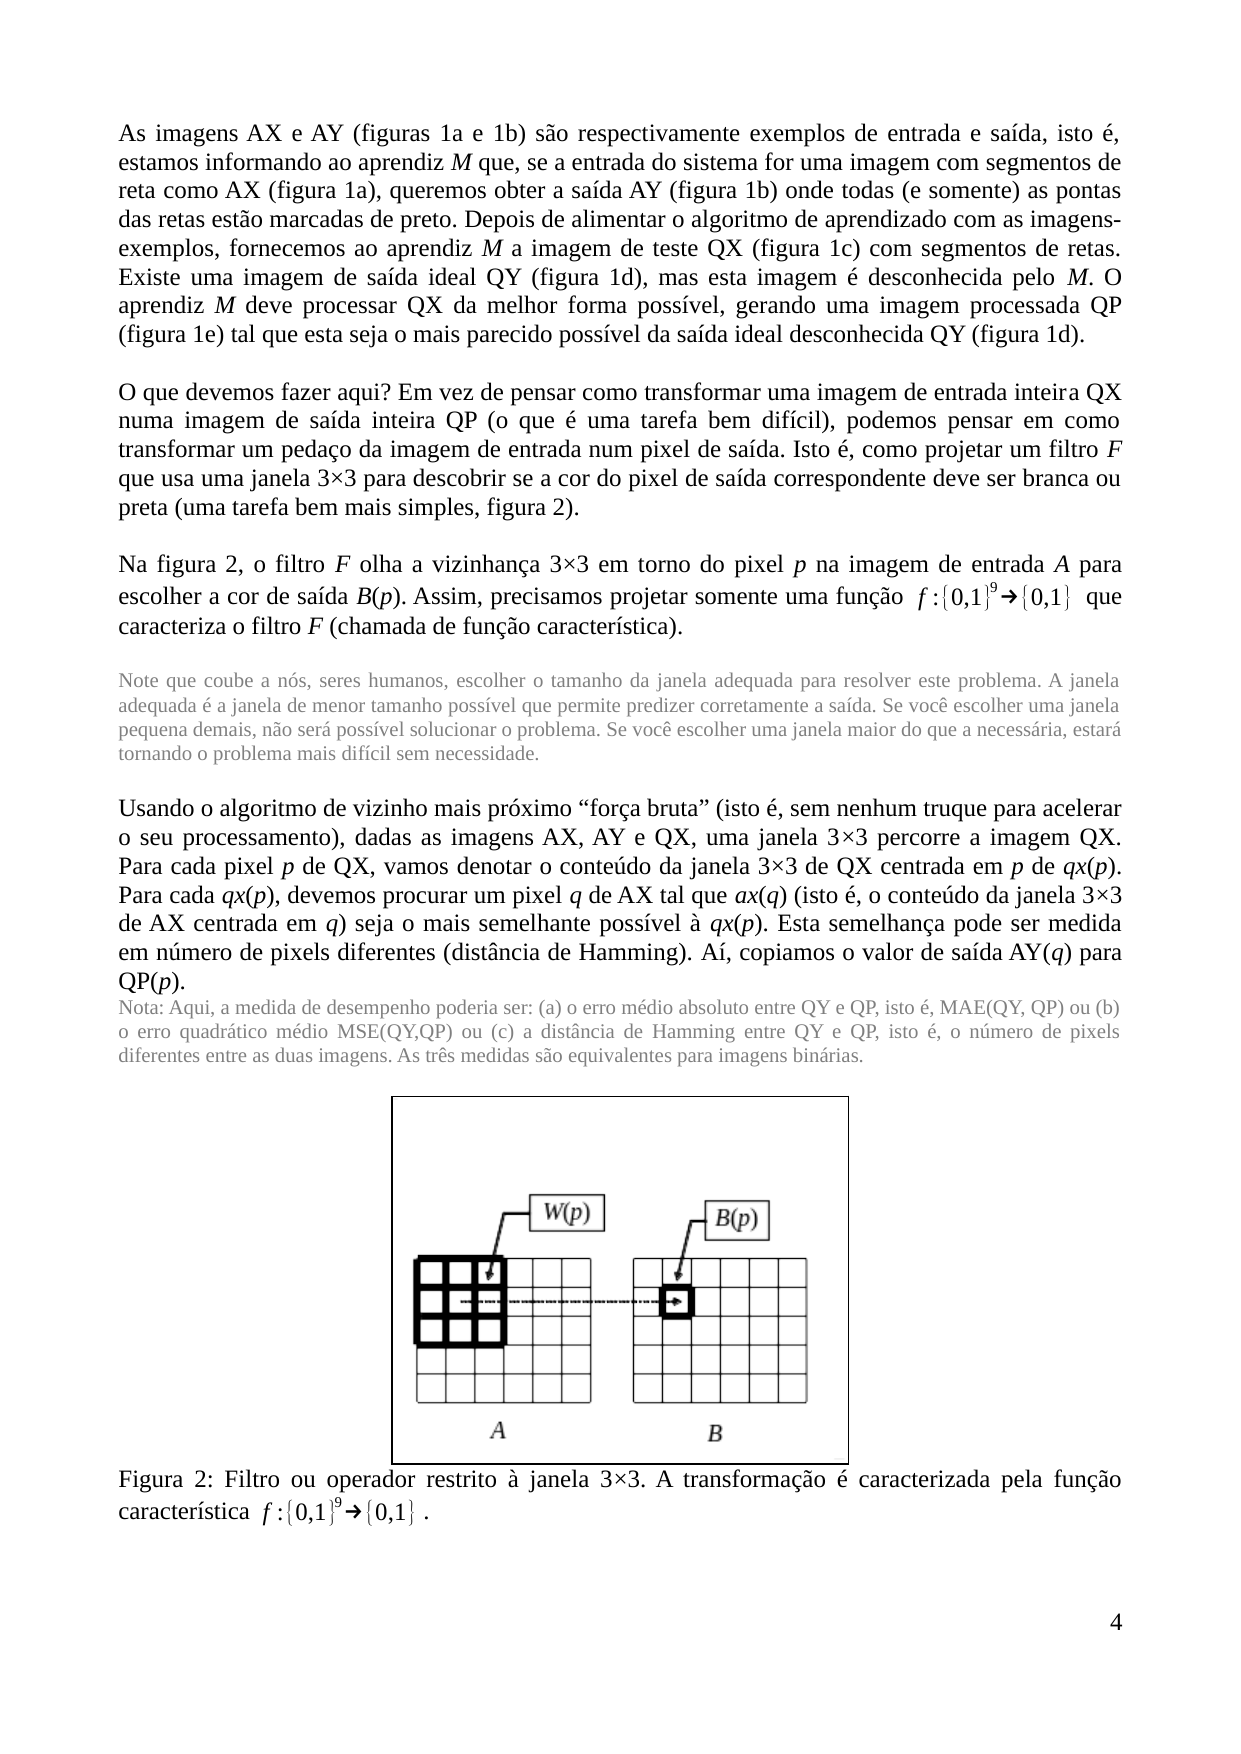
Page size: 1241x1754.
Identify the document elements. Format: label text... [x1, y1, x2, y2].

text O que devemos fazer aqui? Em vez de pensar como transformar uma imagem de entrada inteira QX numa imagem de saída inteira QP (o que é uma tarefa bem difícil), podemos pensar em como transformar um pedaço da imagem de entrada num pixel de saída. Isto é, como projetar um filtro F que usa uma janela 3×3 para descobrir se a cor do pixel de saída correspondente deve ser branca ou preta (uma tarefa bem mais simples, figura 2). [118, 377, 1122, 521]
text Figura 2: Filtro ou operador restrito à janela 3×3. A transformação é caracterizada pela função característica . [118, 1464, 1122, 1526]
text Usando o algoritmo de vizinho mais próximo “força bruta” (isto é, sem nenhum truque para acelerar o seu processamento), dadas as imagens AX, AY e QX, uma janela 3×3 percorre a imagem QX. Para cada pixel p de QX, vamos denotar o conteúdo da janela 3×3 de QX centrada em p de qx(p). Para cada qx(p), devemos procurar um pixel q de AX tal que ax(q) (isto é, o conteúdo da janela 3×3 de AX centrada em q) seja o mais semelhante possível à qx(p). Esta semelhança pode ser medida em número de pixels diferentes (distância de Hamming). Aí, copiamos o valor de saída AY(q) para QP(p). [118, 793, 1122, 995]
text Na figura 2, o filtro F olha a vizinhança 3×3 em torno do pixel p na imagem de entrada A para escolher a cor de saída B(p). Assim, precisamos projetar somente uma função que caracteriza o filtro F (chamada de função característica). [118, 549, 1122, 640]
text Note que coube a nós, seres humanos, escolher o tamanho da janela adequada para resolver este problema. A janela adequada é a janela de menor tamanho possível que permite predizer corretamente a saída. Se você escolher uma janela pequena demais, não será possível solucionar o problema. Se você escolher uma janela maior do que a necessária, estará tornando o problema mais difícil sem necessidade. [118, 668, 1122, 765]
text Nota: Aqui, a medida de desempenho poderia ser: (a) o erro médio absoluto entre QY e QP, isto é, MAE(QY, QP) ou (b) o erro quadrático médio MSE(QY,QP) ou (c) a distância de Hamming entre QY e QP, isto é, o número de pixels diferentes entre as duas imagens. As três medidas são equivalentes para imagens binárias. [118, 995, 1122, 1067]
text As imagens AX e AY (figuras 1a e 1b) são respectivamente exemplos de entrada e saída, isto é, estamos informando ao aprendiz M que, se a entrada do sistema for uma imagem com segmentos de reta como AX (figura 1a), queremos obter a saída AY (figura 1b) onde todas (e somente) as pontas das retas estão marcadas de preto. Depois de alimentar o algoritmo de aprendizado com as imagens-exemplos, fornecemos ao aprendiz M a imagem de teste QX (figura 1c) com segmentos de retas. Existe uma imagem de saída ideal QY (figura 1d), mas esta imagem é desconhecida pelo M. O aprendiz M deve processar QX da melhor forma possível, gerando uma imagem processada QP (figura 1e) tal que esta seja o mais parecido possível da saída ideal desconhecida QY (figura 1d). [118, 118, 1122, 348]
